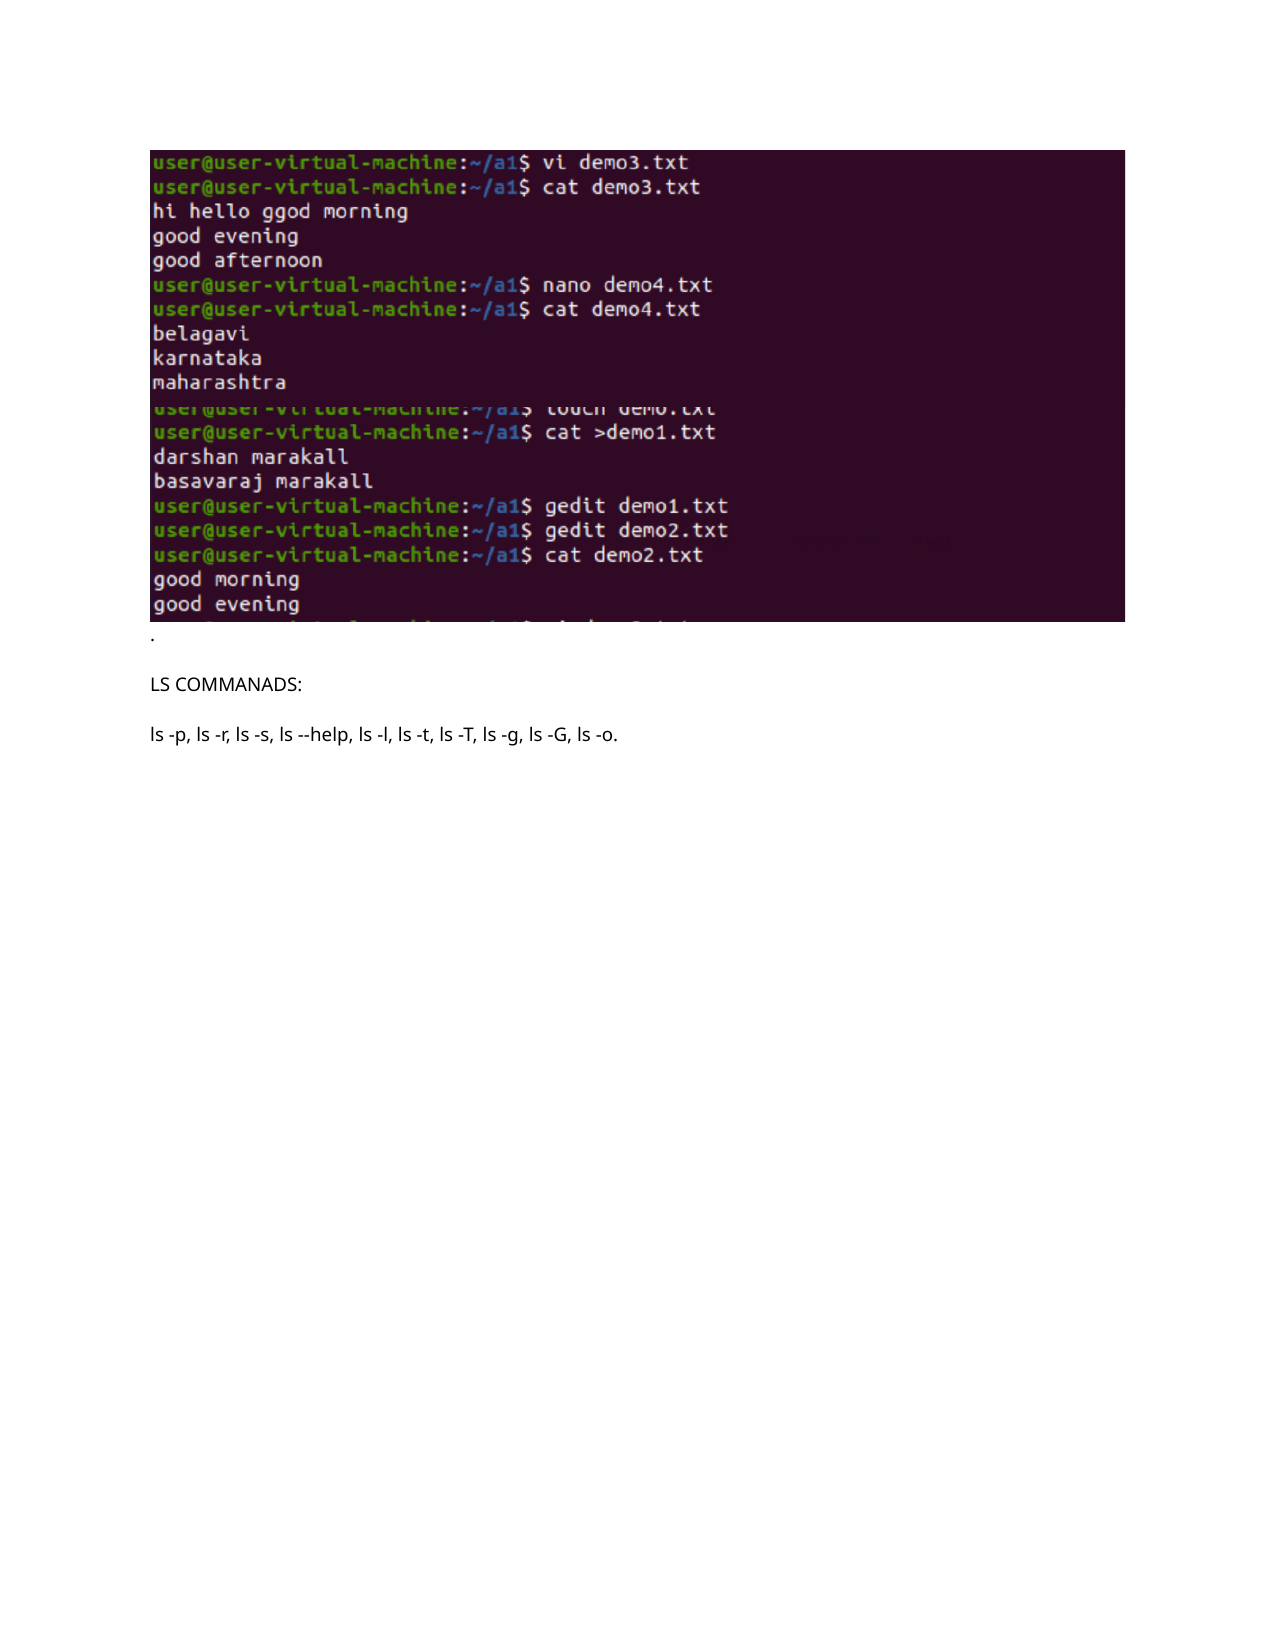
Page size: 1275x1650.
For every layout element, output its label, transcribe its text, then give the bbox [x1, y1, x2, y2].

text . [150, 622, 1125, 647]
text ls -p, ls -r, ls -s, ls --help, ls -l, ls -t, ls -T, ls -g, ls -G, ls -o. [150, 722, 1125, 747]
picture [150, 150, 1125, 622]
text LS COMMANADS: [150, 672, 1125, 697]
